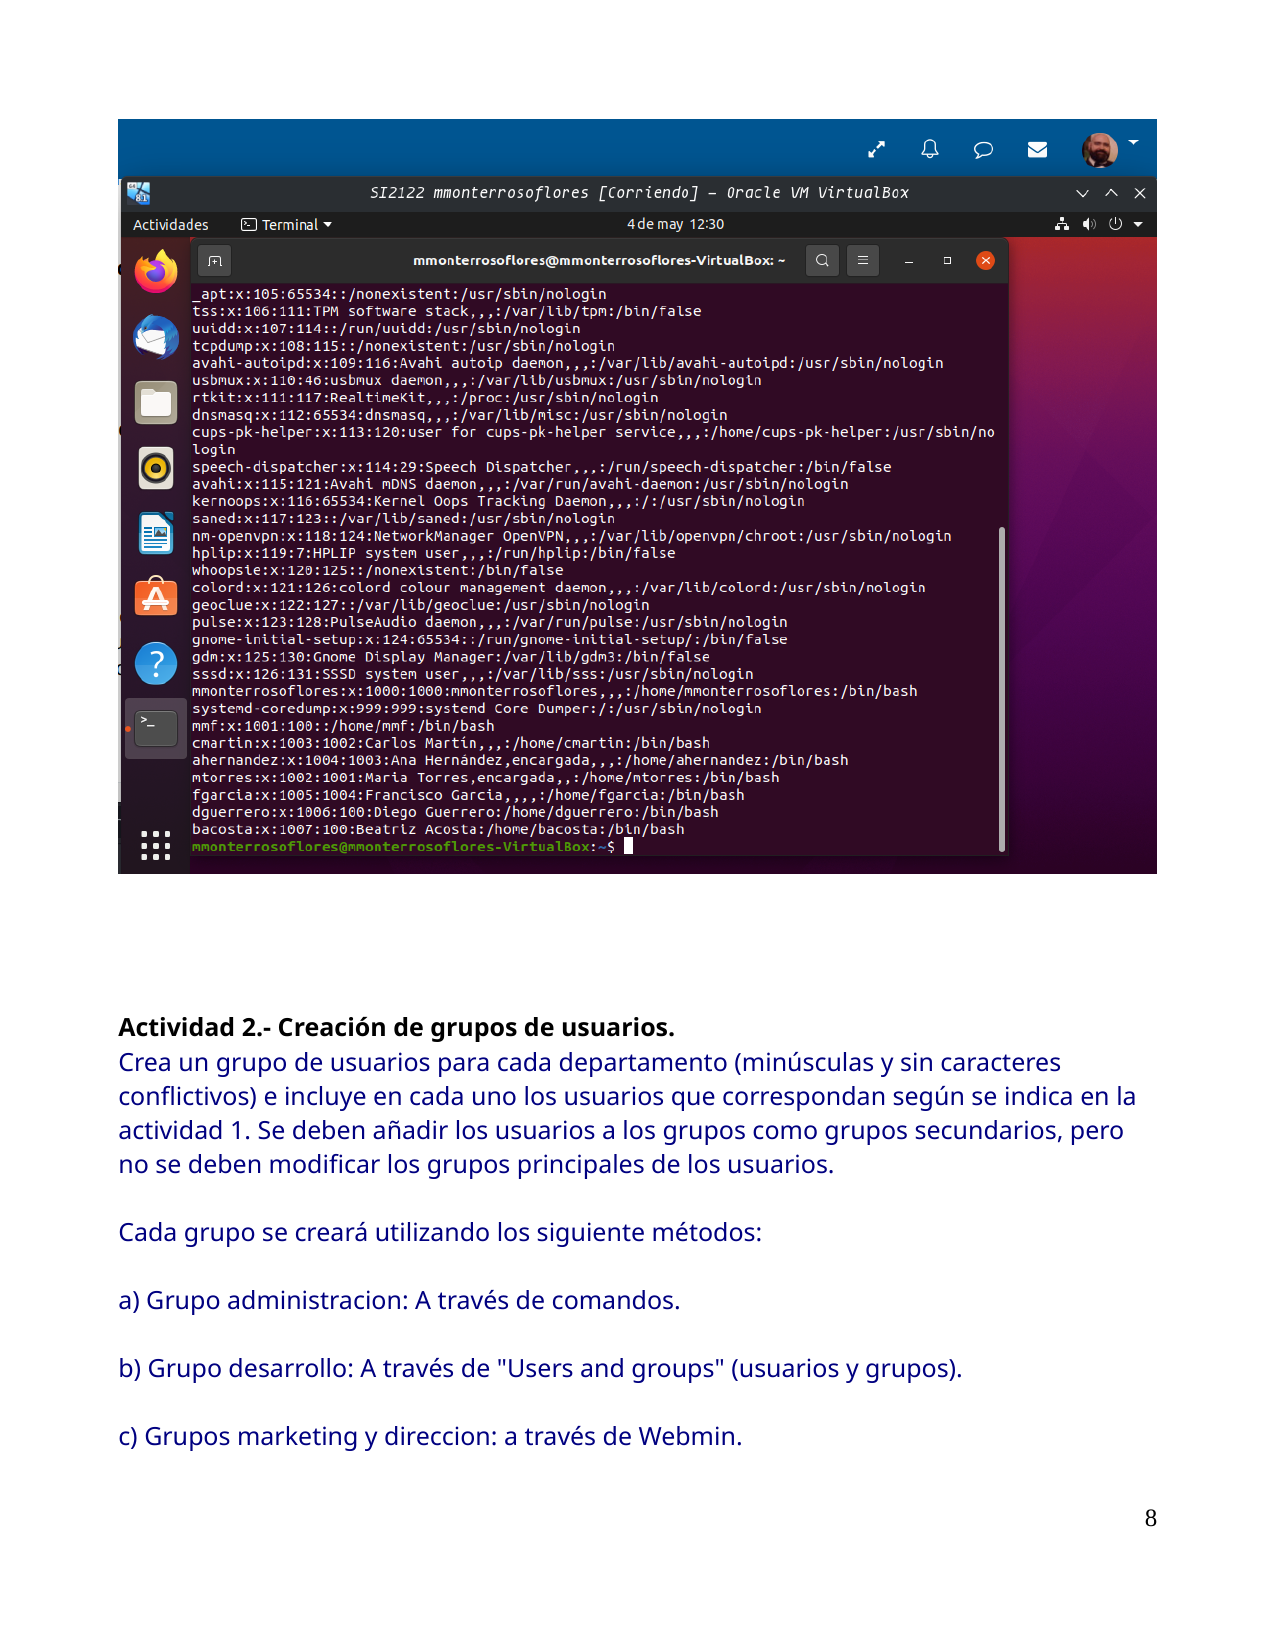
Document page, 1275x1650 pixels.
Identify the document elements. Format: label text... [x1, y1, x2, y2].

text a) Grupo administracion: A través de comandos. [118, 1283, 1157, 1317]
text Crea un grupo de usuarios para cada departamento (minúsculas y sin caracteres conflictivos) e incluye en cada uno los usuarios que correspondan según se indica en la actividad 1. Se deben añadir los usuarios a los grupos como grupos secundarios, pero no se deben modificar los grupos principales de los usuarios. [118, 1044, 1157, 1180]
picture [118, 118, 1157, 874]
text c) Grupos marketing y direccion: a través de Webmin. [118, 1419, 1157, 1453]
text b) Grupo desarrollo: A través de "Users and groups" (usuarios y grupos). [118, 1351, 1157, 1385]
text Cada grupo se creará utilizando los siguiente métodos: [118, 1214, 1157, 1248]
table_cell [118, 874, 1157, 908]
text Actividad 2.- Creación de grupos de usuarios. [118, 1010, 1157, 1044]
